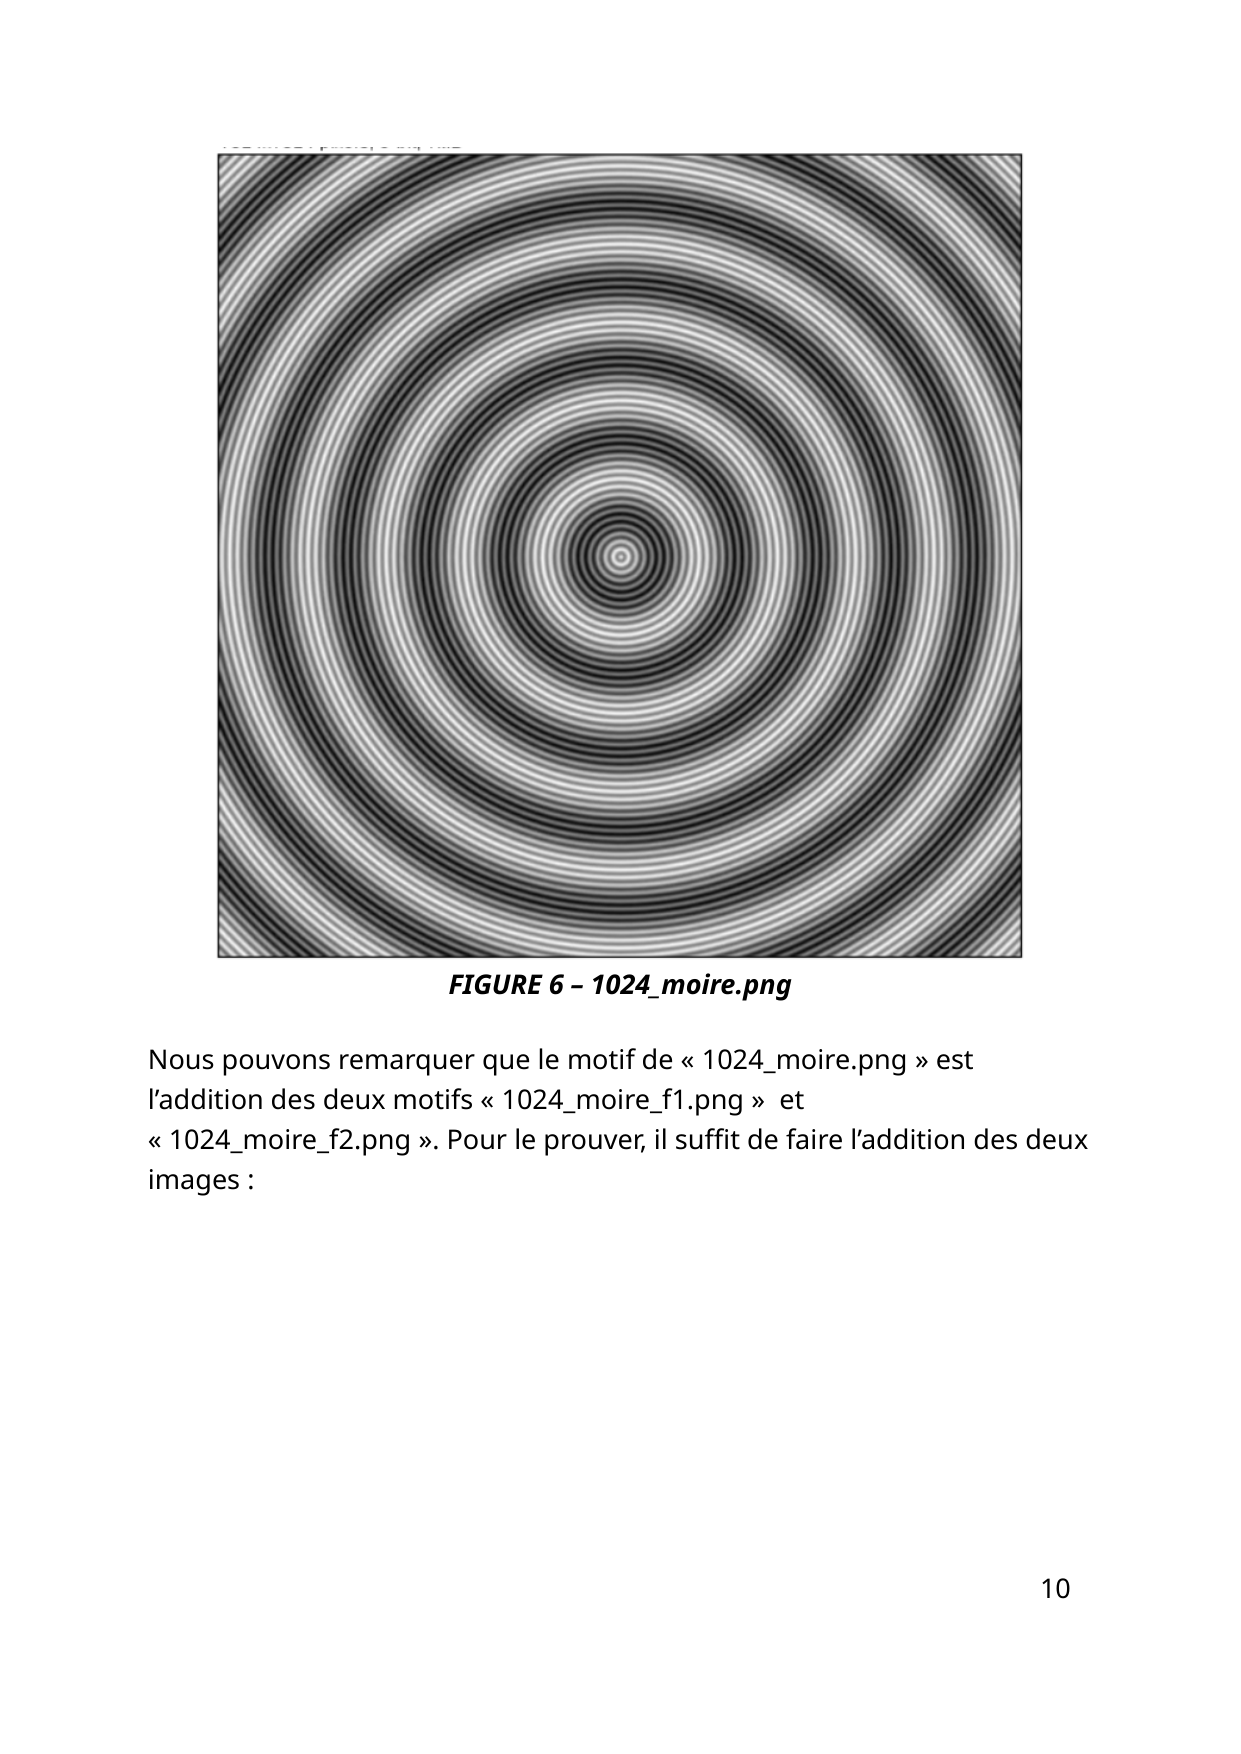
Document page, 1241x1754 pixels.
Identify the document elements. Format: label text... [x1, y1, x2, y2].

picture [214, 147, 1026, 963]
text Nous pouvons remarquer que le motif de « 1024_moire.png » est l’addition des deux motifs « 1024_moire_f1.png » et « 1024_moire_f2.png ». Pour le prouver, il suffit de faire l’addition des deux images : [148, 1041, 1093, 1197]
text FIGURE 6 – 1024_moire.png [148, 148, 1093, 1002]
